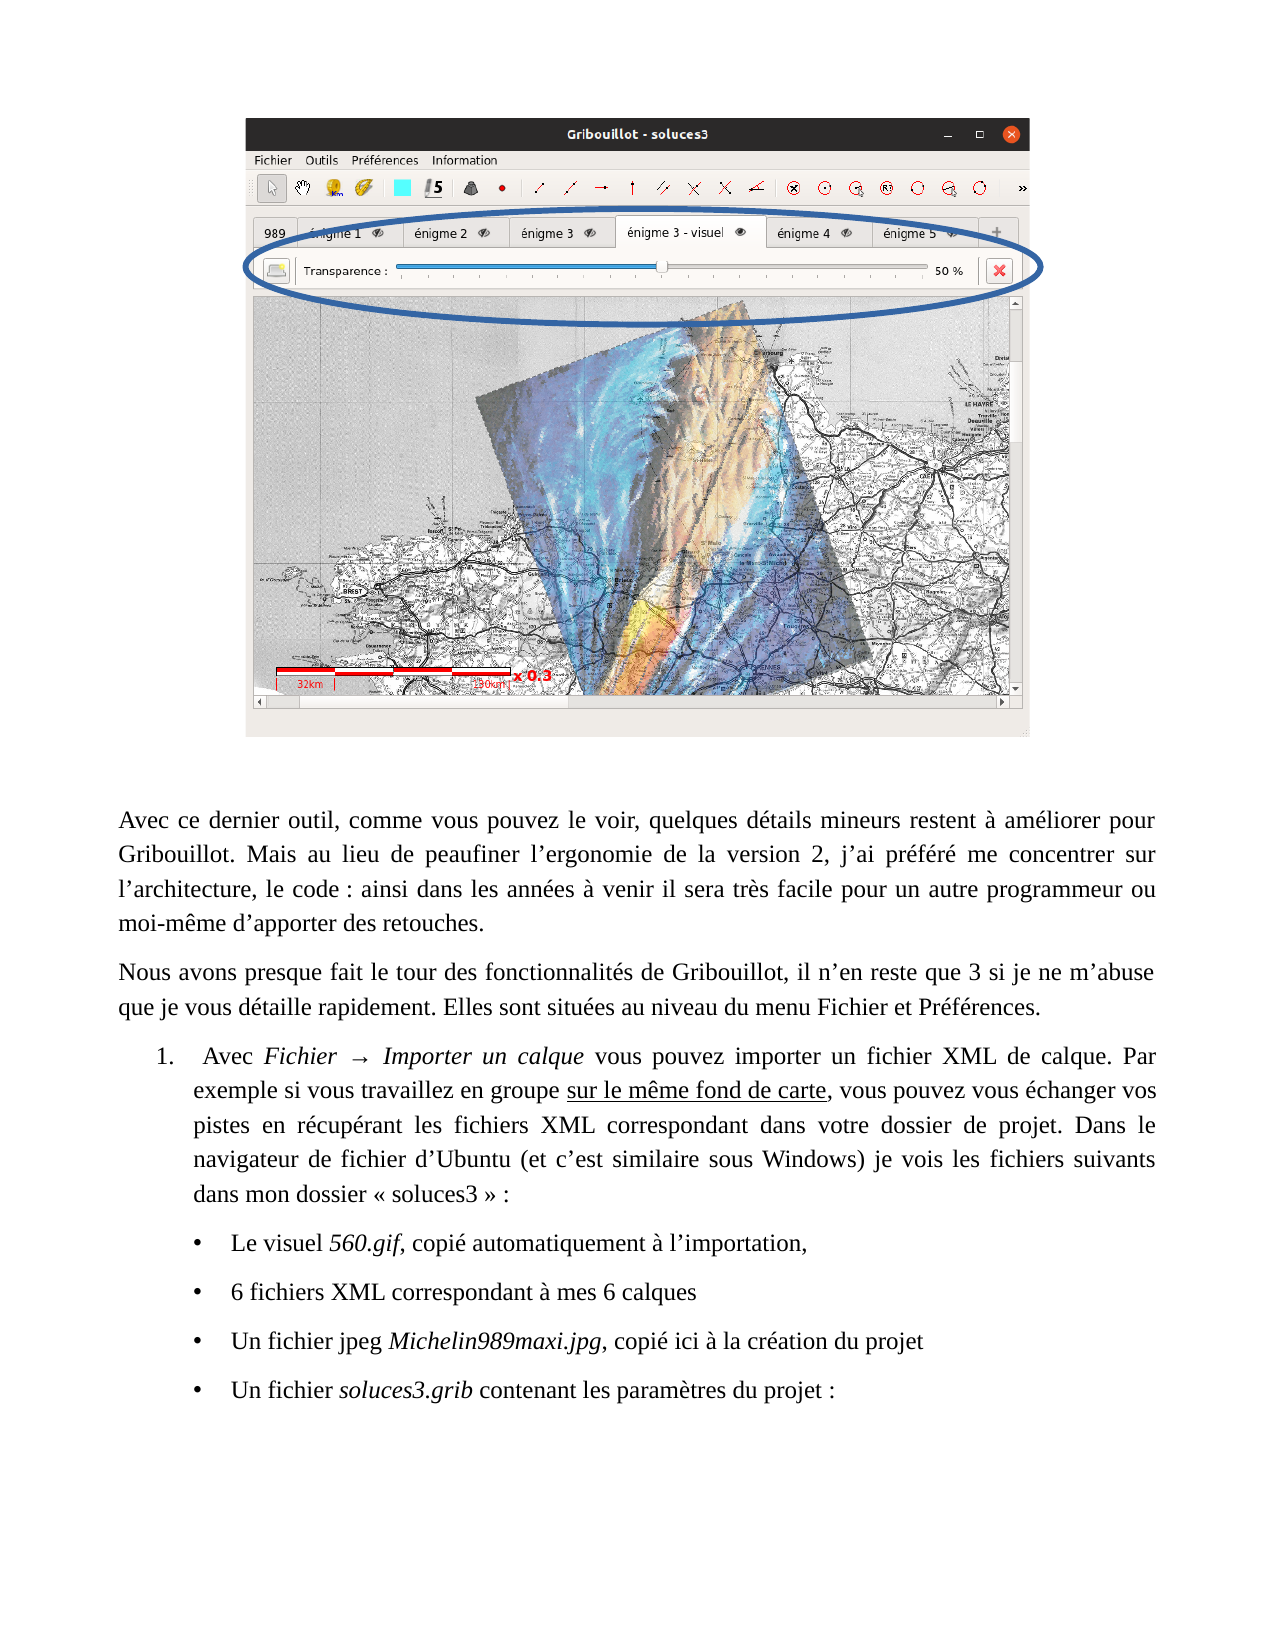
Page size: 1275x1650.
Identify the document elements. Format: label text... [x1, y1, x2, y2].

picture [245, 276, 1030, 737]
list 6 fichiers XML correspondant à mes 6 calques [193, 1277, 1157, 1306]
picture [249, 212, 1030, 321]
list Le visuel 560.gif, copié automatiquement à l’importation, [193, 1228, 1157, 1257]
text Avec ce dernier outil, comme vous pouvez le voir, quelques détails mineurs restent à améliorer pour Gribouillot. Mais au lieu de peaufiner l’ergonomie de la version 2, j’ai préféré me concentrer sur l’architecture, le code : ainsi dans les années à venir il sera très facile pour un autre programmeur ou moi-même d’apporter des retouches. [118, 805, 1157, 937]
list Un fichier jpeg Michelin989maxi.jpg, copié ici à la création du projet [193, 1326, 1157, 1355]
text Nous avons presque fait le tour des fonctionnalités de Gribouillot, il n’en reste que 3 si je ne m’abuse que je vous détaille rapidement. Elles sont situées au niveau du menu Fichier et Préférences. [118, 957, 1157, 1021]
list Un fichier soluces3.grib contenant les paramètres du projet : [193, 1375, 1157, 1404]
picture [245, 118, 1030, 258]
list Avec Fichier → Importer un calque vous pouvez importer un fichier XML de calque. Par exemple si vous travaillez en groupe sur le même fond de carte, vous pouvez vous échanger vos pistes en récupérant les fichiers XML correspondant dans votre dossier de projet. Dans le navigateur de fichier d’Ubuntu (et c’est similaire sous Windows) je vois les fichiers suivants dans mon dossier « soluces3 » : [156, 1041, 1157, 1208]
